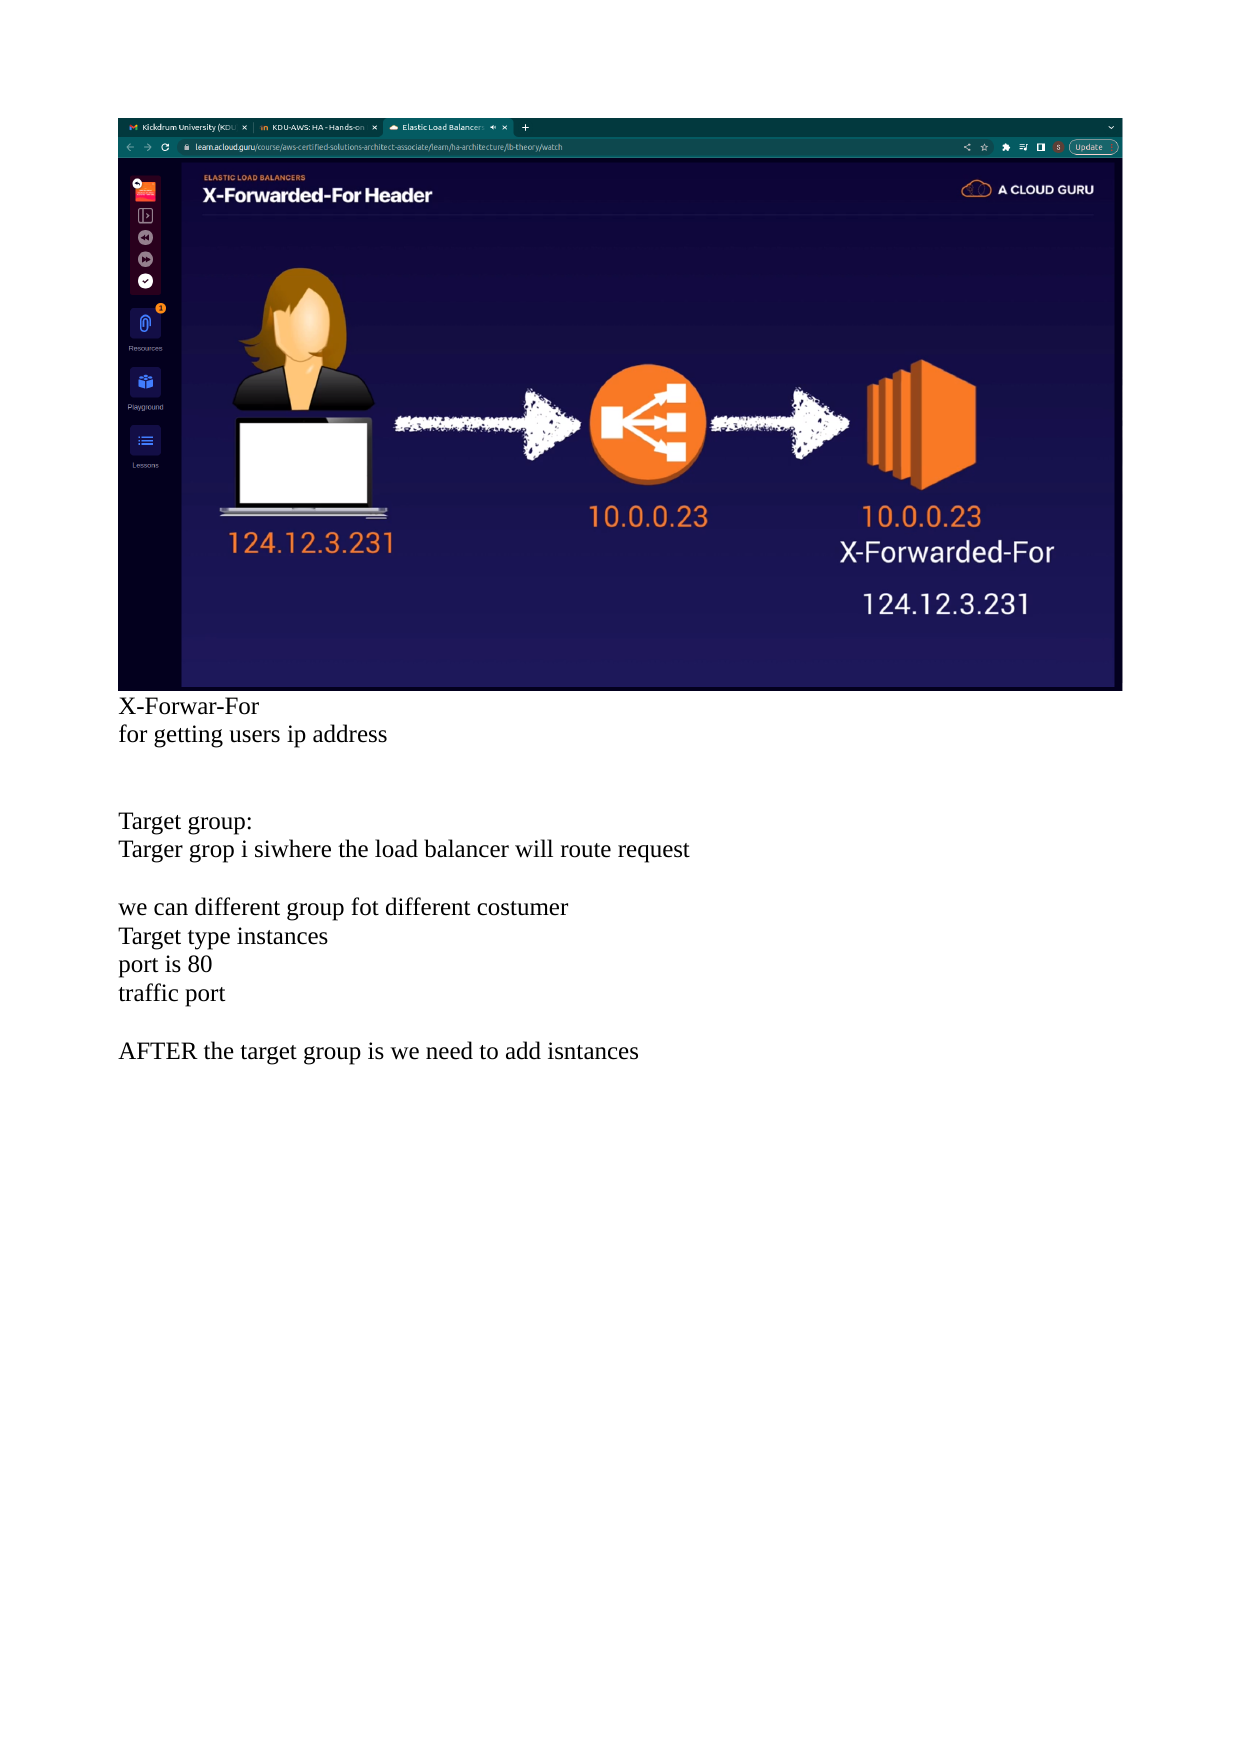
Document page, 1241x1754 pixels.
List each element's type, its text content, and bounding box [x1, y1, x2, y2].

text Target group: [118, 806, 1122, 834]
text Target type instances [118, 921, 1122, 949]
text port is 80 [118, 949, 1122, 978]
text X-Forwar-For [118, 691, 1122, 719]
text AFTER the target group is we need to add isntances [118, 1036, 1122, 1064]
text for getting users ip address [118, 719, 1122, 748]
picture [118, 118, 1123, 691]
text we can different group fot different costumer [118, 892, 1122, 921]
text traffic port [118, 978, 1122, 1007]
text Targer grop i siwhere the load balancer will route request [118, 834, 1122, 863]
